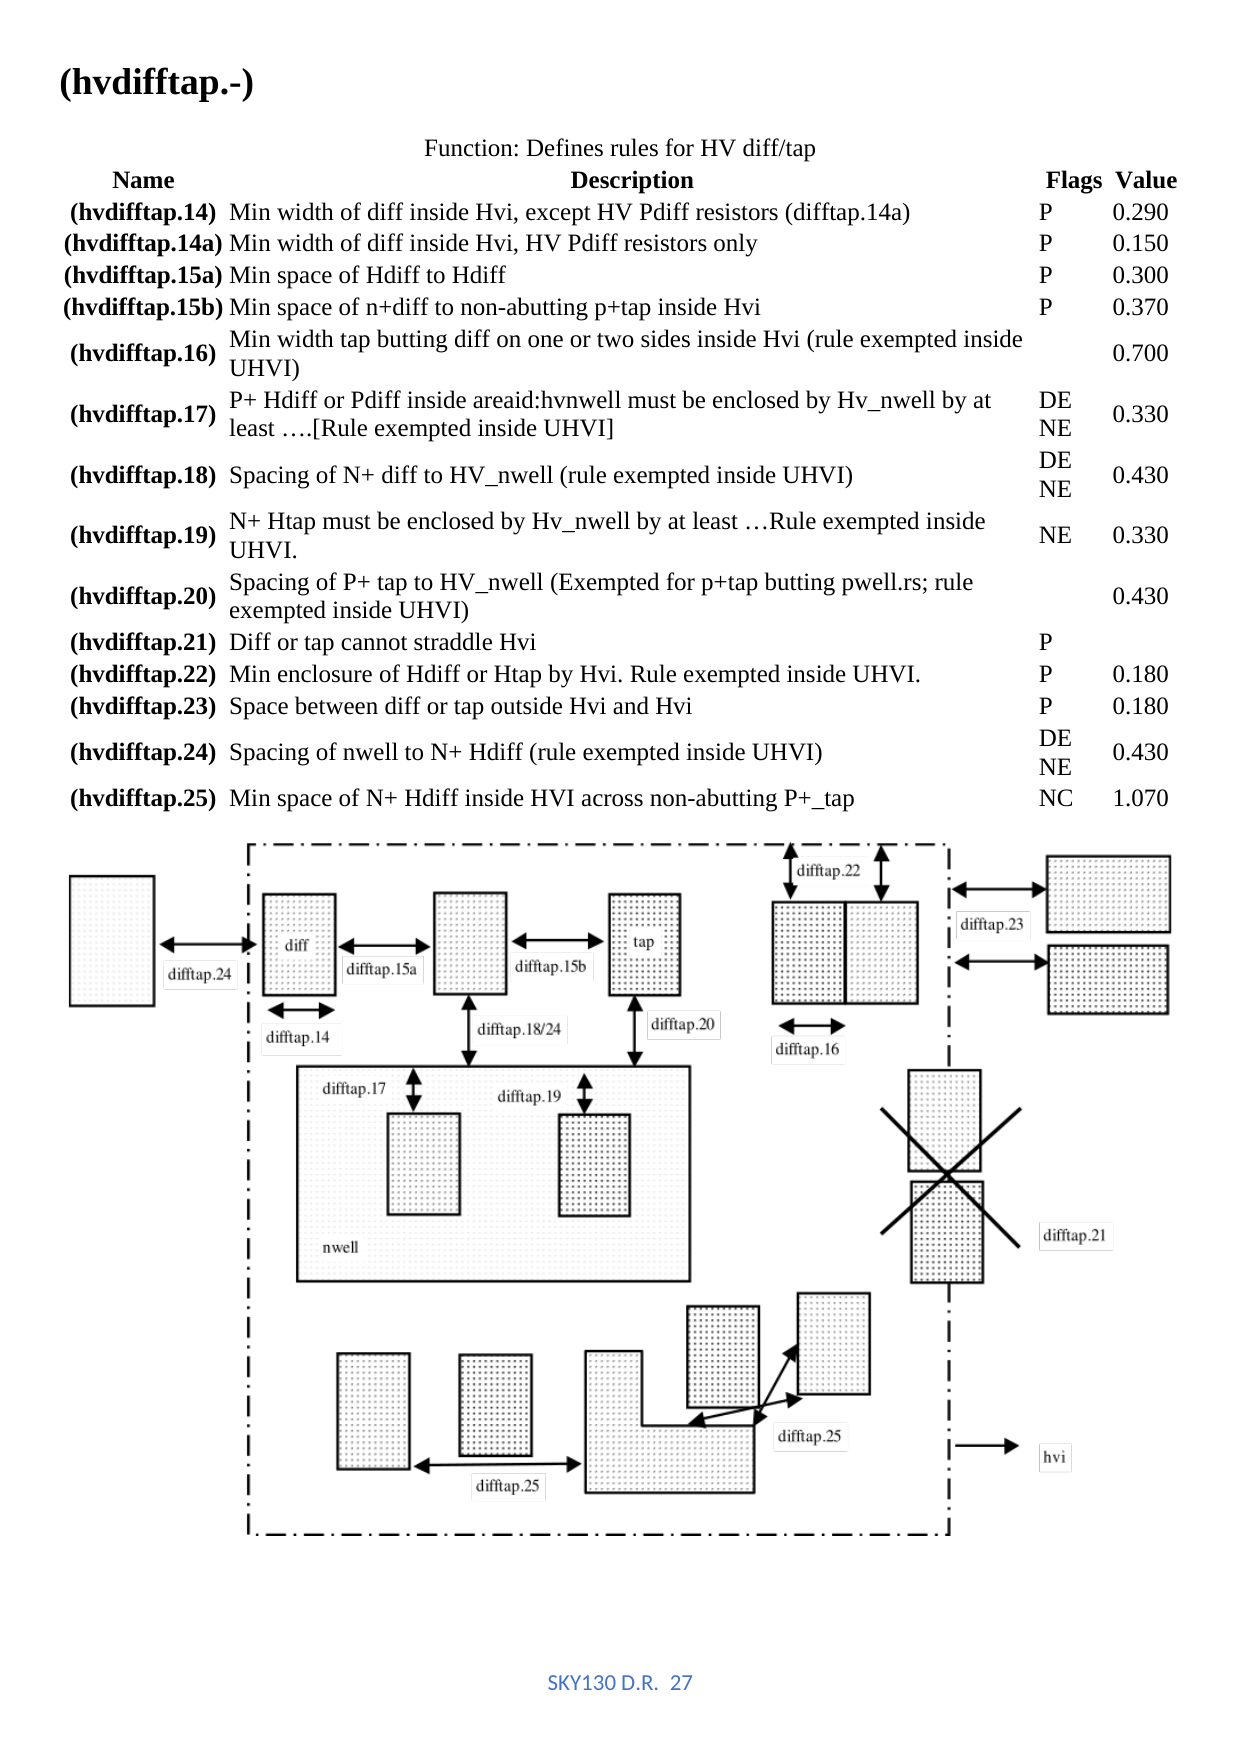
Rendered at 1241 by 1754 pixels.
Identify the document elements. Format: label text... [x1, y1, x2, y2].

table_cell DE NE [1037, 383, 1111, 444]
table_cell (hvdifftap.20) [59, 565, 227, 626]
table_cell (hvdifftap.15b) [59, 291, 227, 323]
table_cell P [1037, 626, 1111, 658]
table_cell P+ Hdiff or Pdiff inside areaid:hvnwell must be enclosed by Hv_nwell by at least ….[Rule exempted inside UHVI] [227, 383, 1037, 444]
table_cell 0.430 [1111, 721, 1181, 782]
table_cell DE NE [1037, 444, 1111, 504]
table_cell 0.180 [1111, 658, 1181, 689]
table_cell [1111, 626, 1181, 658]
table_cell 0.370 [1111, 291, 1181, 323]
table_cell 0.700 [1111, 323, 1181, 383]
table_cell (hvdifftap.15a) [59, 259, 227, 291]
table_cell Min width of diff inside Hvi, except HV Pdiff resistors (difftap.14a) [227, 195, 1037, 227]
table_cell (hvdifftap.19) [59, 505, 227, 565]
table_cell P [1037, 690, 1111, 721]
table_cell (hvdifftap.16) [59, 323, 227, 383]
table_cell (hvdifftap.17) [59, 383, 227, 444]
table_cell (hvdifftap.23) [59, 690, 227, 721]
table_cell N+ Htap must be enclosed by Hv_nwell by at least …Rule exempted inside UHVI. [227, 505, 1037, 565]
table_cell Min width tap butting diff on one or two sides inside Hvi (rule exempted inside UHVI) [227, 323, 1037, 383]
table_cell 0.330 [1111, 383, 1181, 444]
subtitle (hvdifftap.-) [59, 59, 1181, 102]
table_cell (hvdifftap.21) [59, 626, 227, 658]
table_cell P [1037, 195, 1111, 227]
table_cell P [1037, 259, 1111, 291]
table_cell Min enclosure of Hdiff or Htap by Hvi. Rule exempted inside UHVI. [227, 658, 1037, 689]
table_cell 1.070 [1111, 782, 1181, 814]
table_cell 0.430 [1111, 444, 1181, 504]
table_cell Description [227, 163, 1037, 195]
table_cell 0.150 [1111, 227, 1181, 259]
table_cell NE [1037, 505, 1111, 565]
table_cell Name [59, 163, 227, 195]
table_cell Diff or tap cannot straddle Hvi [227, 626, 1037, 658]
table_cell P [1037, 291, 1111, 323]
table_cell NC [1037, 782, 1111, 814]
table_cell Min width of diff inside Hvi, HV Pdiff resistors only [227, 227, 1037, 259]
table_cell (hvdifftap.25) [59, 782, 227, 814]
table_cell [1037, 323, 1111, 383]
table_cell (hvdifftap.18) [59, 444, 227, 504]
table_cell Flags [1037, 163, 1111, 195]
table_cell 0.430 [1111, 565, 1181, 626]
table_cell Min space of n+diff to non-abutting p+tap inside Hvi [227, 291, 1037, 323]
table_cell Spacing of P+ tap to HV_nwell (Exempted for p+tap butting pwell.rs; rule exempted inside UHVI) [227, 565, 1037, 626]
table_cell P [1037, 227, 1111, 259]
table_cell Spacing of N+ diff to HV_nwell (rule exempted inside UHVI) [227, 444, 1037, 504]
table_cell 0.300 [1111, 259, 1181, 291]
picture [68, 842, 1172, 1536]
table_cell 0.180 [1111, 690, 1181, 721]
table_cell Min space of N+ Hdiff inside HVI across non-abutting P+_tap [227, 782, 1037, 814]
table_cell (hvdifftap.24) [59, 721, 227, 782]
table_cell [1037, 565, 1111, 626]
table_cell P [1037, 658, 1111, 689]
table_cell Min space of Hdiff to Hdiff [227, 259, 1037, 291]
table_cell Value [1111, 163, 1181, 195]
table_cell Space between diff or tap outside Hvi and Hvi [227, 690, 1037, 721]
table_cell (hvdifftap.22) [59, 658, 227, 689]
table_cell (hvdifftap.14) [59, 195, 227, 227]
table_cell DE NE [1037, 721, 1111, 782]
table_cell Spacing of nwell to N+ Hdiff (rule exempted inside UHVI) [227, 721, 1037, 782]
table_cell 0.290 [1111, 195, 1181, 227]
table_cell (hvdifftap.14a) [59, 227, 227, 259]
table_header Function: Defines rules for HV diff/tap [59, 131, 1181, 163]
table_cell 0.330 [1111, 505, 1181, 565]
